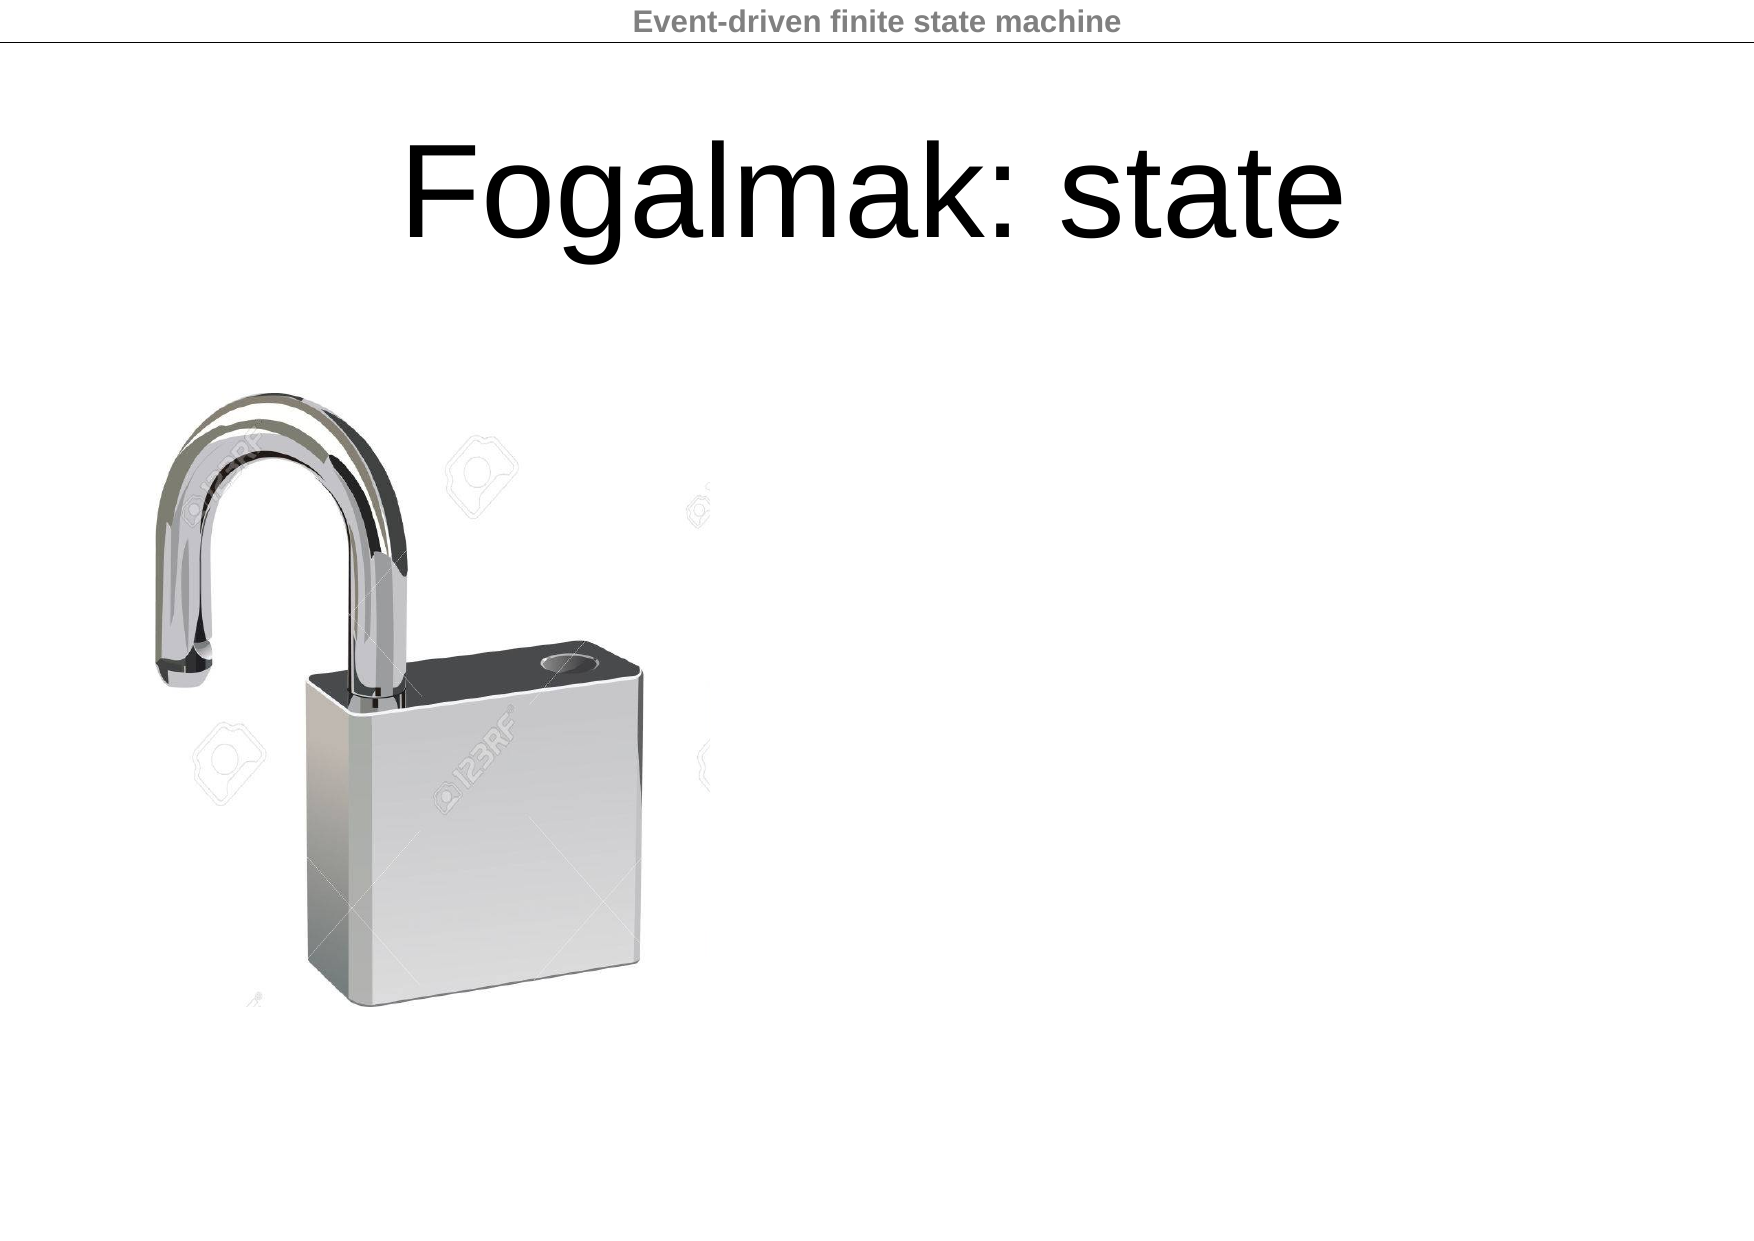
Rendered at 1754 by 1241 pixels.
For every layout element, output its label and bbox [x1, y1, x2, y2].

picture [155, 393, 711, 1007]
